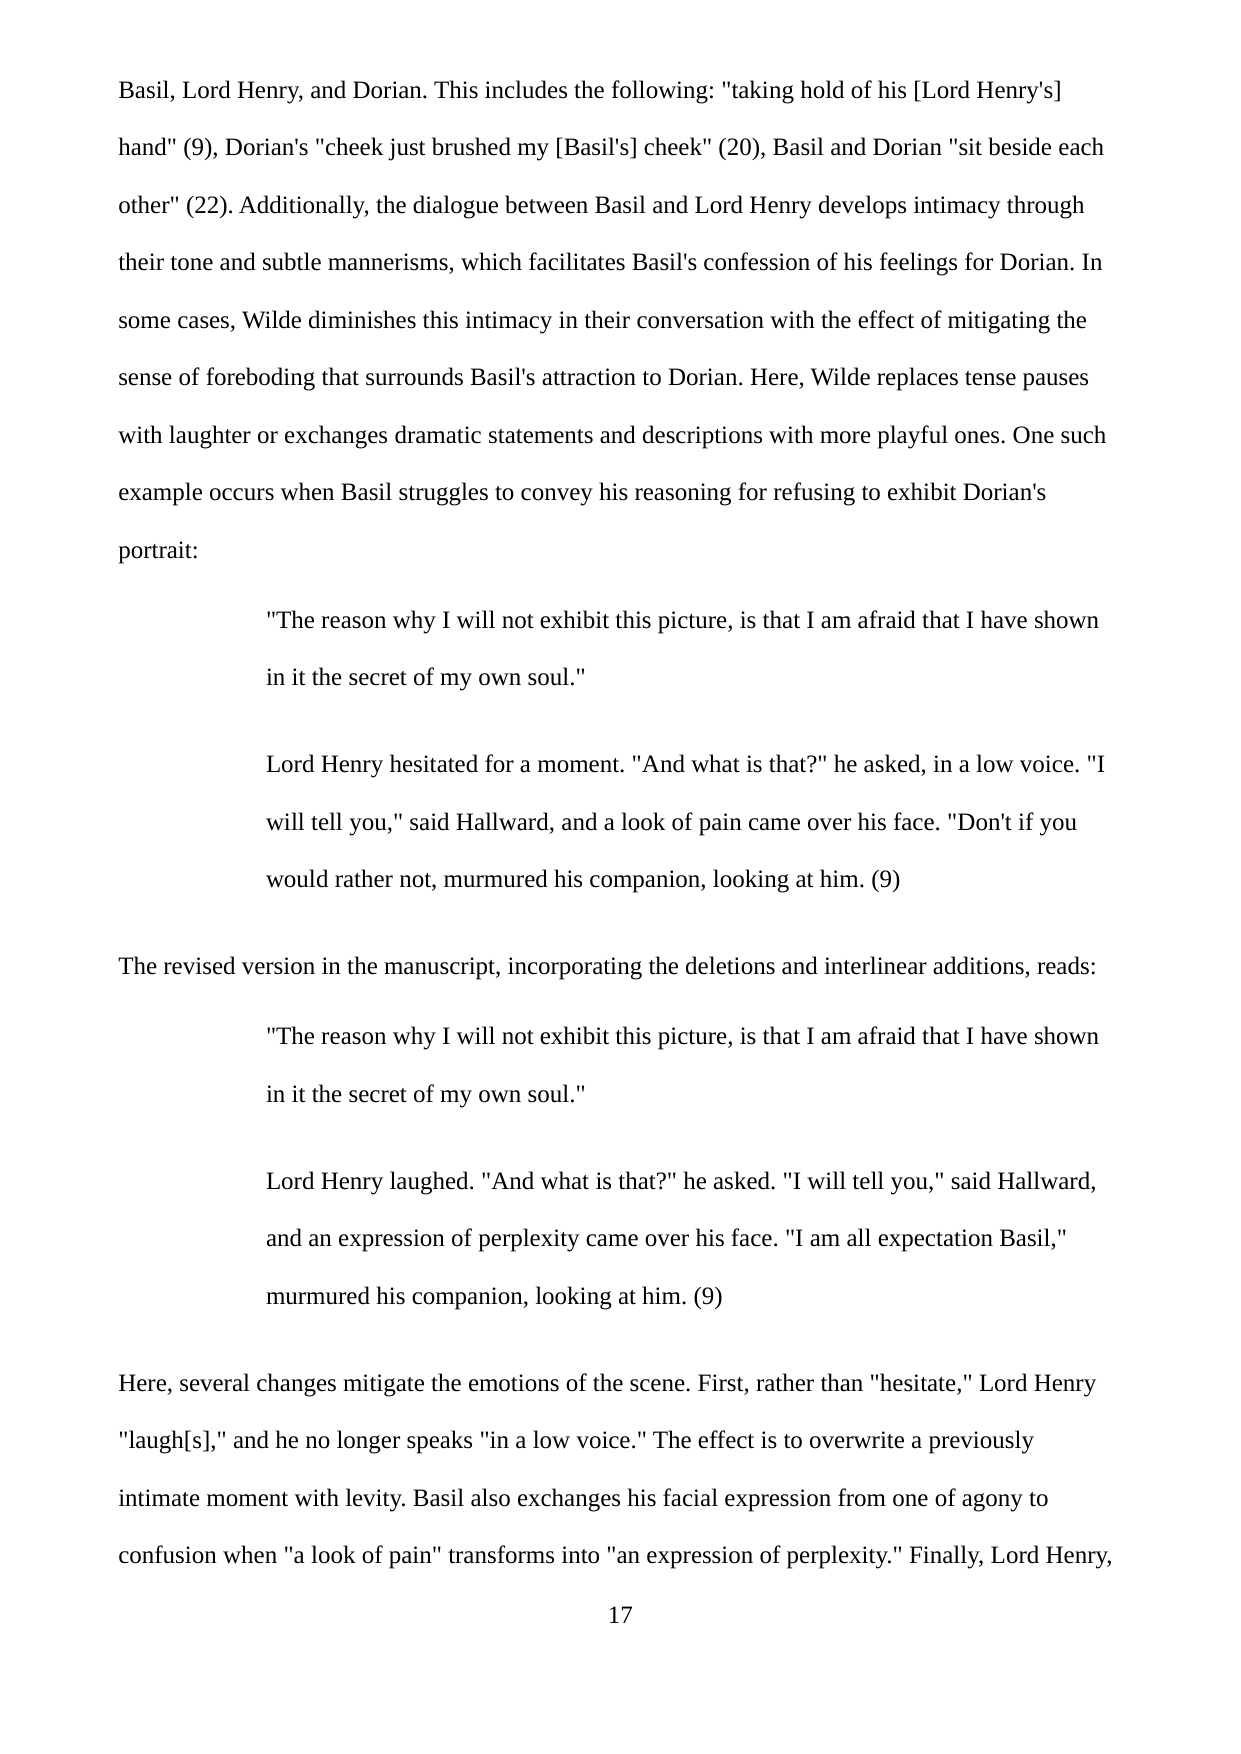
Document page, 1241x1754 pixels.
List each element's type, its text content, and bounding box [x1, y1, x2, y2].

text "The reason why I will not exhibit this picture, is that I am afraid that I have shown in it the secret of my own soul." [266, 605, 1122, 691]
text Here, several changes mitigate the emotions of the scene. First, rather than "hesitate," Lord Henry "laugh[s]," and he no longer speaks "in a low voice." The effect is to overwrite a previously intimate moment with levity. Basil also exchanges his facial expression from one of agony to confusion when "a look of pain" transforms into "an expression of perplexity." Finally, Lord Henry, [118, 1368, 1122, 1569]
text Lord Henry laughed. "And what is that?" he asked. "I will tell you," said Hallward, and an expression of perplexity came over his face. "I am all expectation Basil," murmured his companion, looking at him. (9) [266, 1166, 1122, 1310]
text Basil, Lord Henry, and Dorian. This includes the following: "taking hold of his [Lord Henry's] hand" (9), Dorian's "cheek just brushed my [Basil's] cheek" (20), Basil and Dorian "sit beside each other" (22). Additionally, the dialogue between Basil and Lord Henry develops intimacy through their tone and subtle mannerisms, which facilitates Basil's confession of his feelings for Dorian. In some cases, Wilde diminishes this intimacy in their conversation with the effect of mitigating the sense of foreboding that surrounds Basil's attraction to Dorian. Here, Wilde replaces tense pauses with laughter or exchanges dramatic statements and descriptions with more playful ones. One such example occurs when Basil struggles to convey his reasoning for refusing to exhibit Dorian's portrait: [118, 75, 1122, 564]
text The revised version in the manuscript, incorporating the deletions and interlinear additions, reads: [118, 951, 1122, 980]
text Lord Henry hesitated for a moment. "And what is that?" he asked, in a low voice. "I will tell you," said Hallward, and a look of pain came over his face. "Don't if you would rather not, murmured his companion, looking at him. (9) [266, 749, 1122, 893]
text "The reason why I will not exhibit this picture, is that I am afraid that I have shown in it the secret of my own soul." [266, 1021, 1122, 1108]
